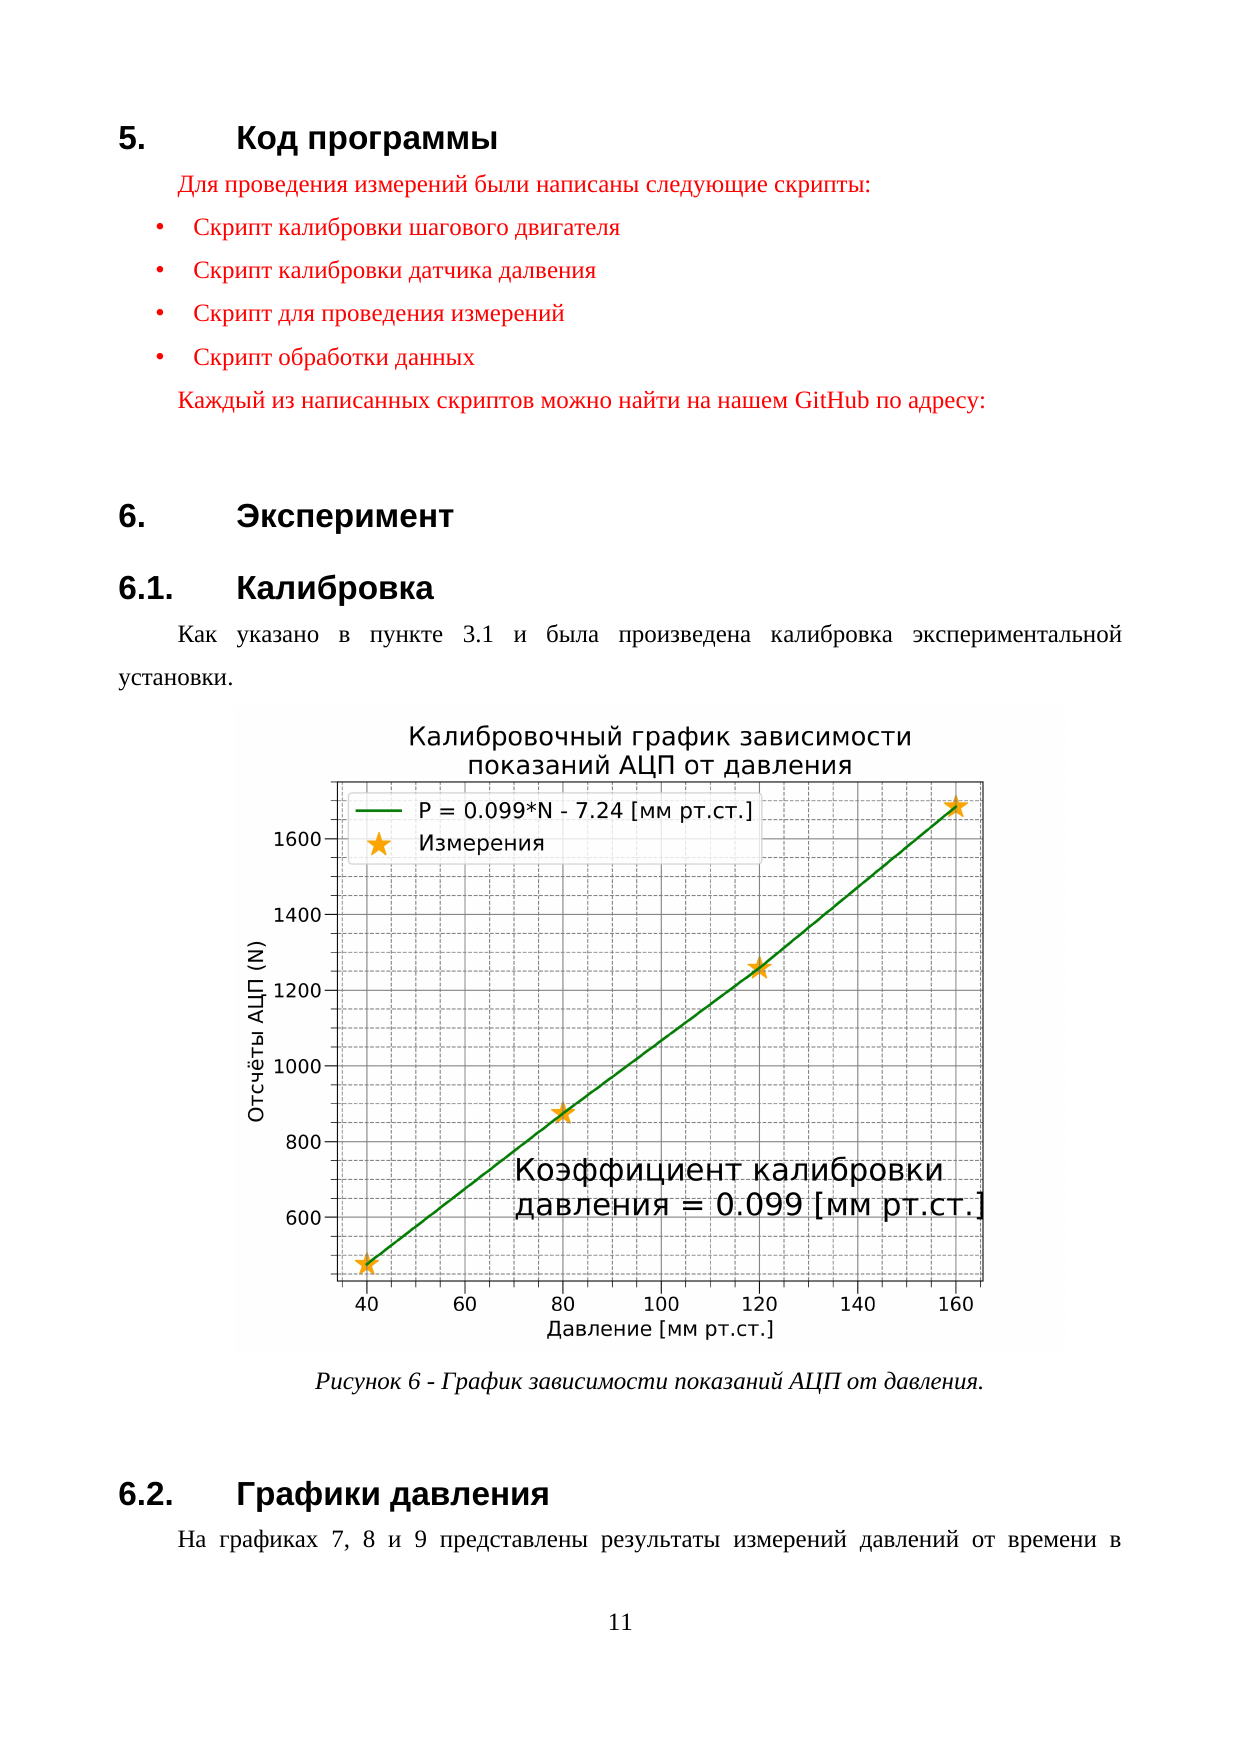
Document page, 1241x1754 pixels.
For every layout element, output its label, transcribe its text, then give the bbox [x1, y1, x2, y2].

subtitle Код программы [118, 118, 1122, 157]
list Скрипт для проведения измерений [156, 298, 1122, 327]
text На графиках 7, 8 и 9 представлены результаты измерений давлений от времени в [118, 1524, 1122, 1553]
text Рисунок 6 - График зависимости показаний АЦП от давления. [118, 1366, 1122, 1395]
text Как указано в пункте 3.1 и была произведена калибровка экспериментальной установки. [118, 619, 1122, 691]
subtitle Графики давления [118, 1473, 1122, 1512]
list Скрипт обработки данных [156, 342, 1122, 370]
picture [233, 705, 1066, 1352]
list Скрипт калибровки датчика далвения [156, 255, 1122, 284]
text Для проведения измерений были написаны следующие скрипты: [118, 169, 1122, 198]
text Каждый из написанных скриптов можно найти на нашем GitHub по адресу: [118, 385, 1122, 413]
subtitle Калибровка [118, 568, 1122, 606]
list Скрипт калибровки шагового двигателя [156, 212, 1122, 241]
subtitle Эксперимент [118, 496, 1122, 534]
